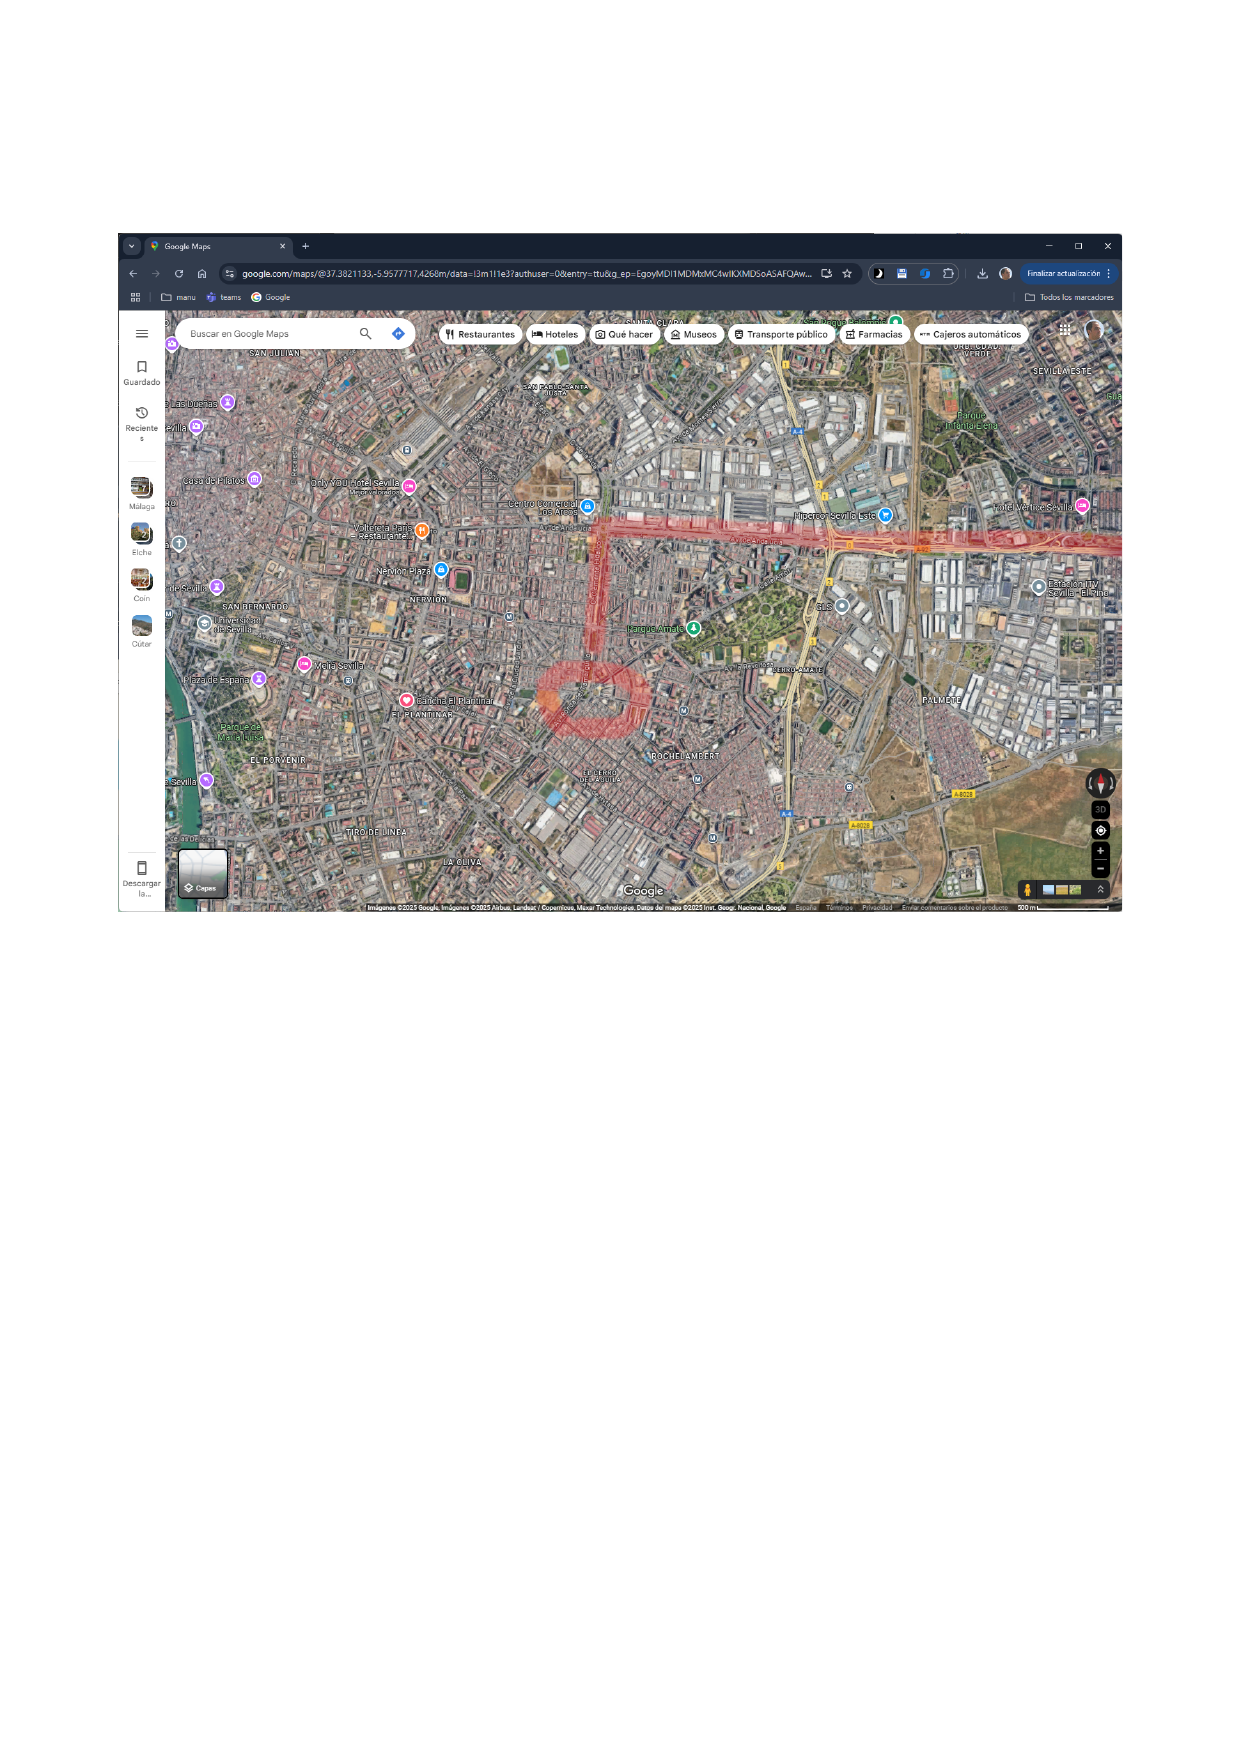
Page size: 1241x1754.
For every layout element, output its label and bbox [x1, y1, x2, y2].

picture [118, 233, 1123, 912]
